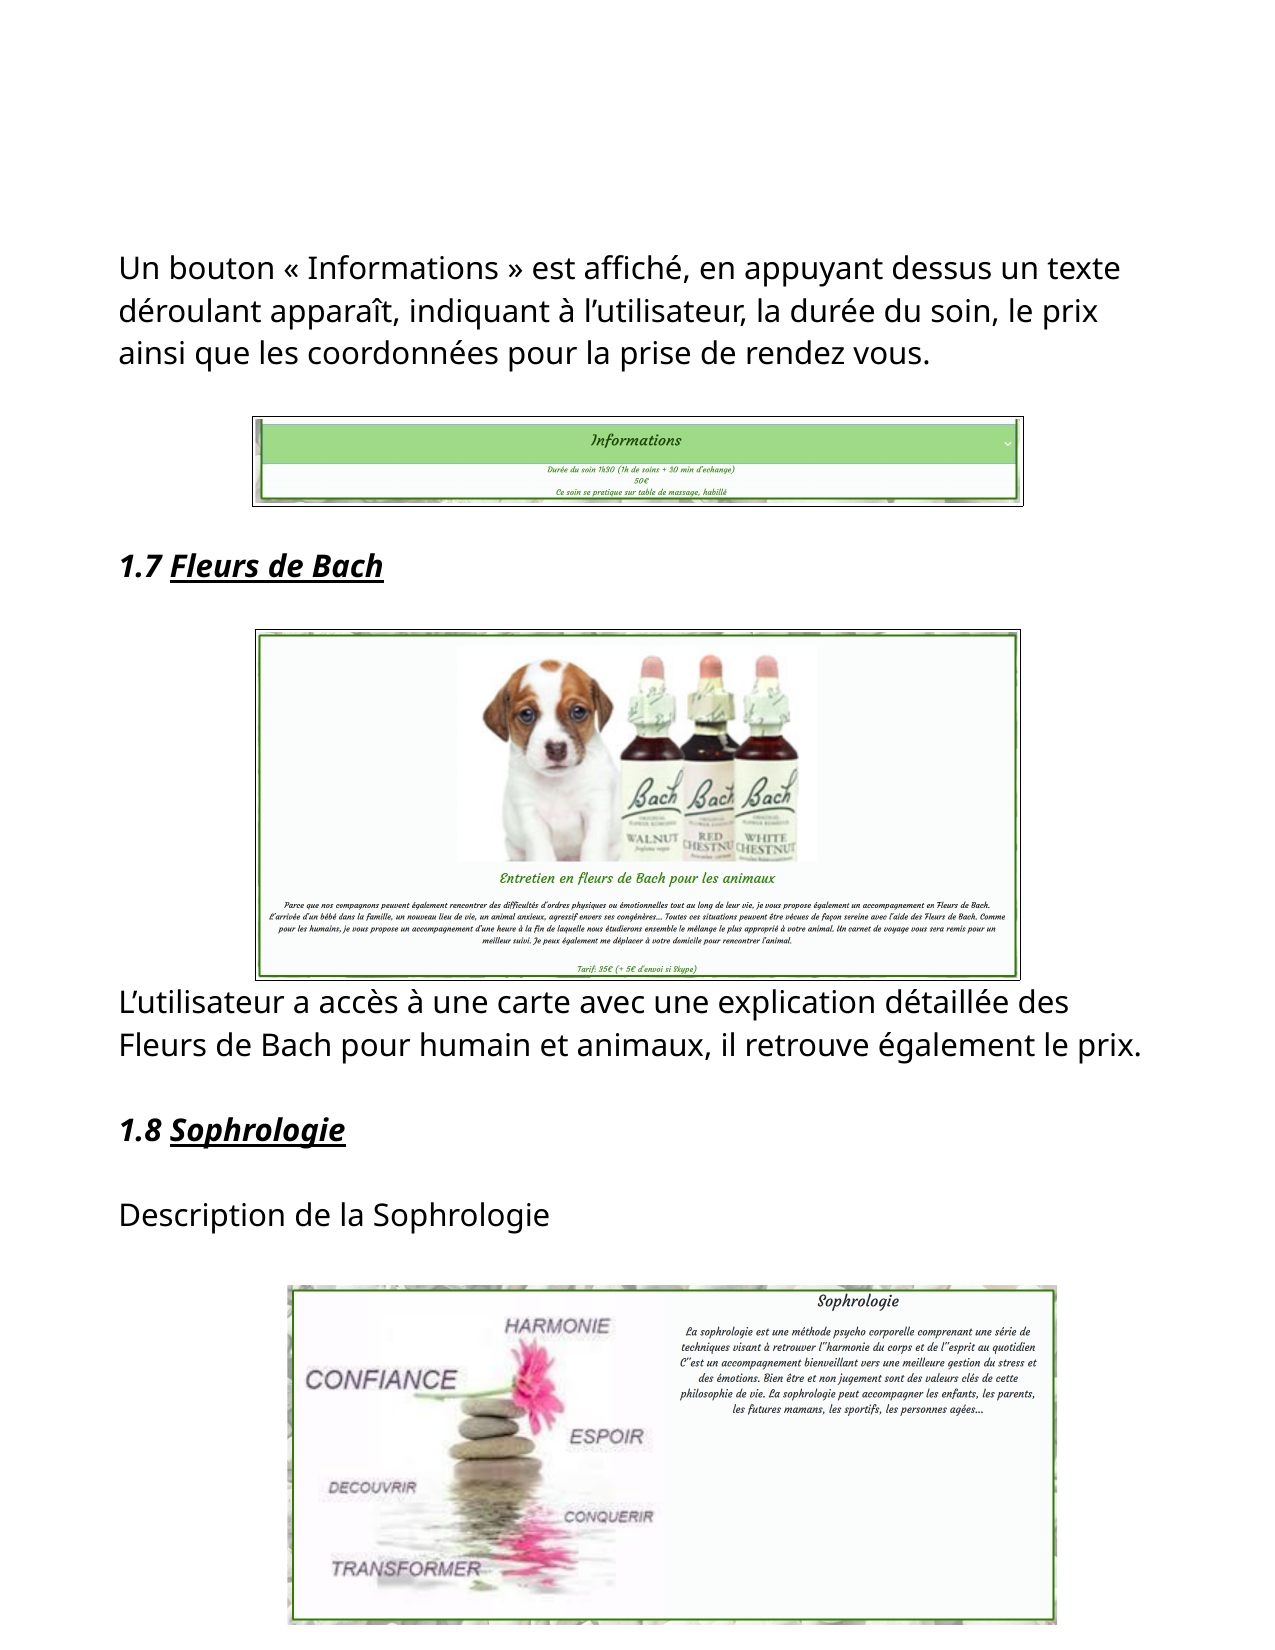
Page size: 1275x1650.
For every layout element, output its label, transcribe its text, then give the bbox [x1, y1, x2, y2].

picture [255, 419, 1020, 503]
picture [257, 632, 1018, 978]
text 1.7 Fleurs de Bach [118, 544, 1157, 587]
text Un bouton « Informations » est affiché, en appuyant dessus un texte déroulant apparaît, indiquant à l’utilisateur, la durée du soin, le prix ainsi que les coordonnées pour la prise de rendez vous. [118, 246, 1157, 374]
text Description de la Sophrologie [118, 1193, 1157, 1236]
text 1.8 Sophrologie [118, 1108, 1157, 1151]
text L’utilisateur a accès à une carte avec une explication détaillée des Fleurs de Bach pour humain et animaux, il retrouve également le prix. [118, 970, 1157, 1066]
picture [287, 1285, 1058, 1625]
